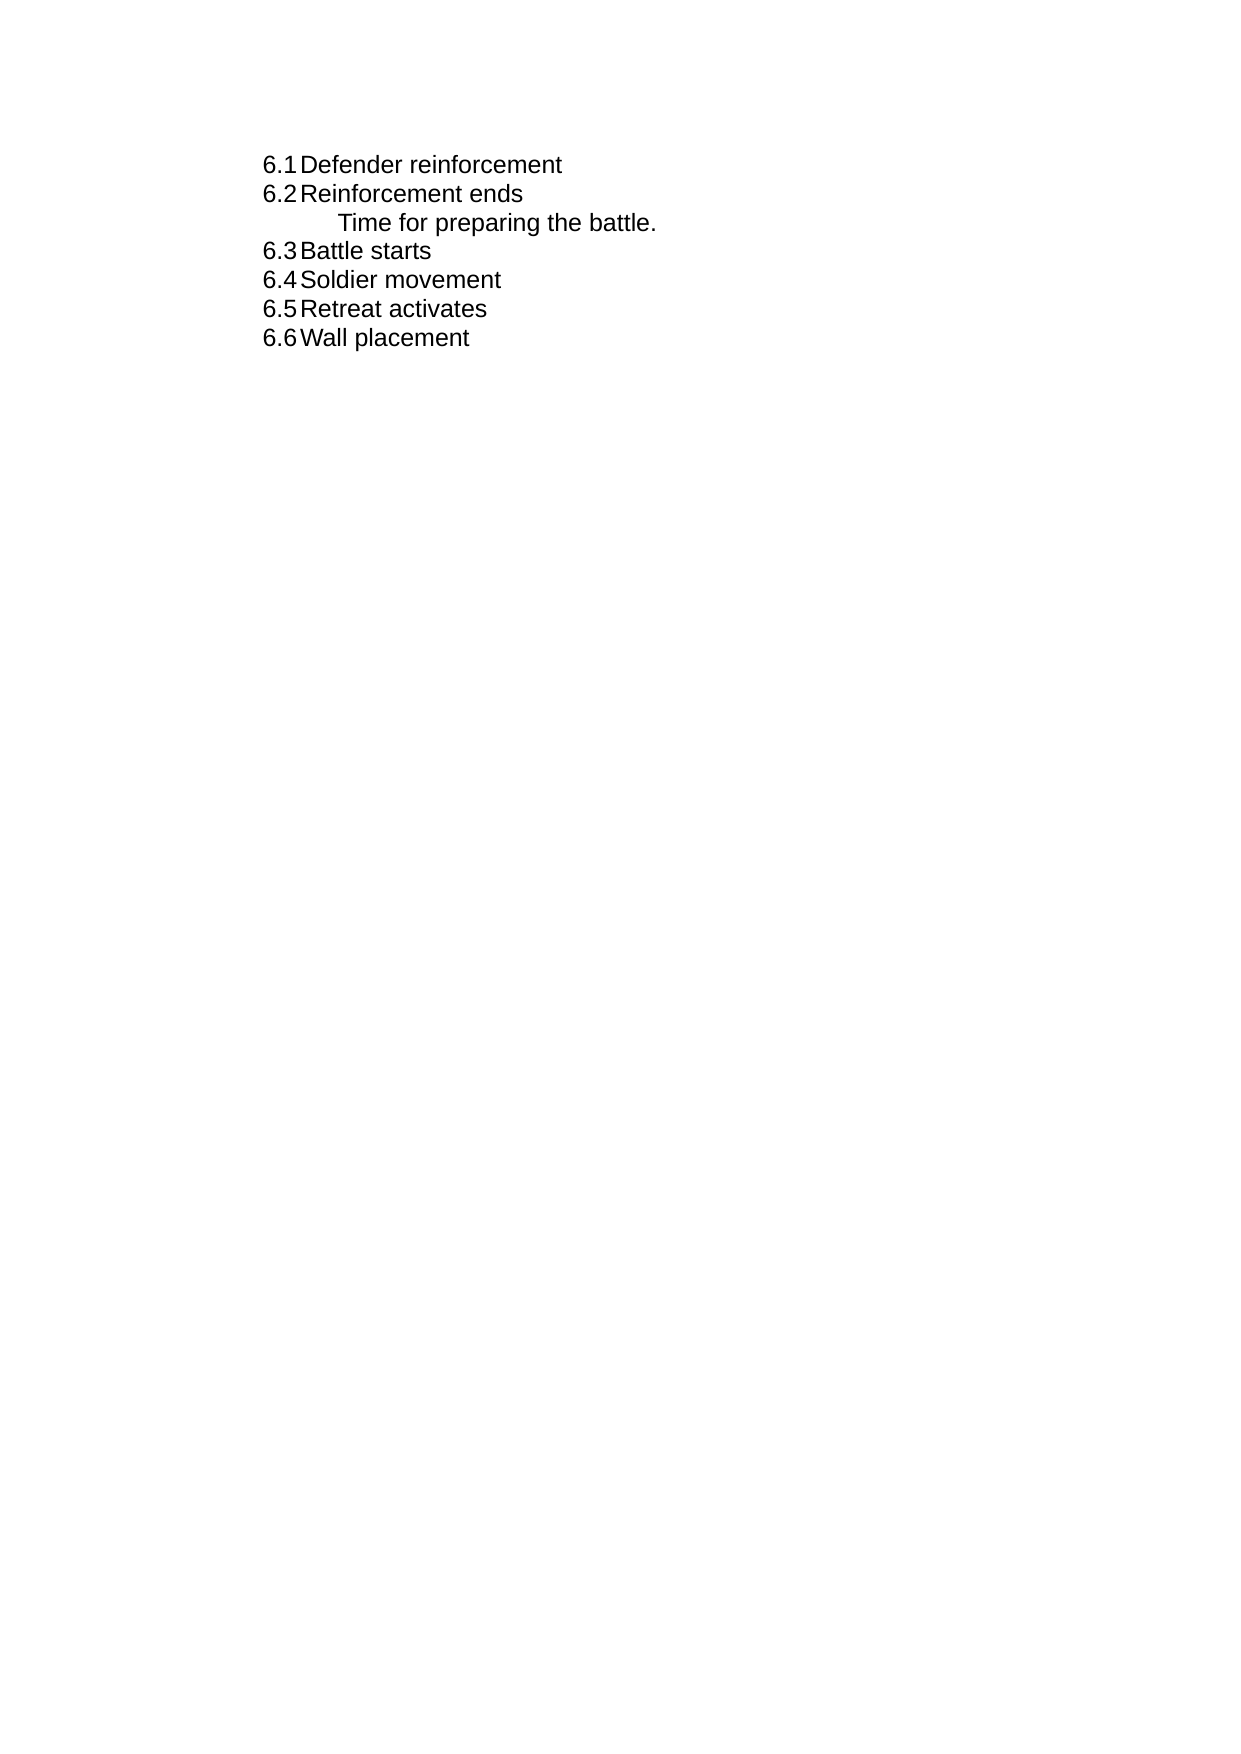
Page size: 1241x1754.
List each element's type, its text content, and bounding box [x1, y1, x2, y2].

list Defender reinforcement [262, 150, 1053, 179]
list Wall placement [262, 322, 1053, 351]
list Soldier movement [262, 265, 1053, 294]
list Retreat activates [262, 294, 1053, 322]
list Reinforcement ends [262, 179, 1053, 207]
list Time for preparing the battle. [300, 207, 1053, 236]
list Battle starts [262, 236, 1053, 265]
